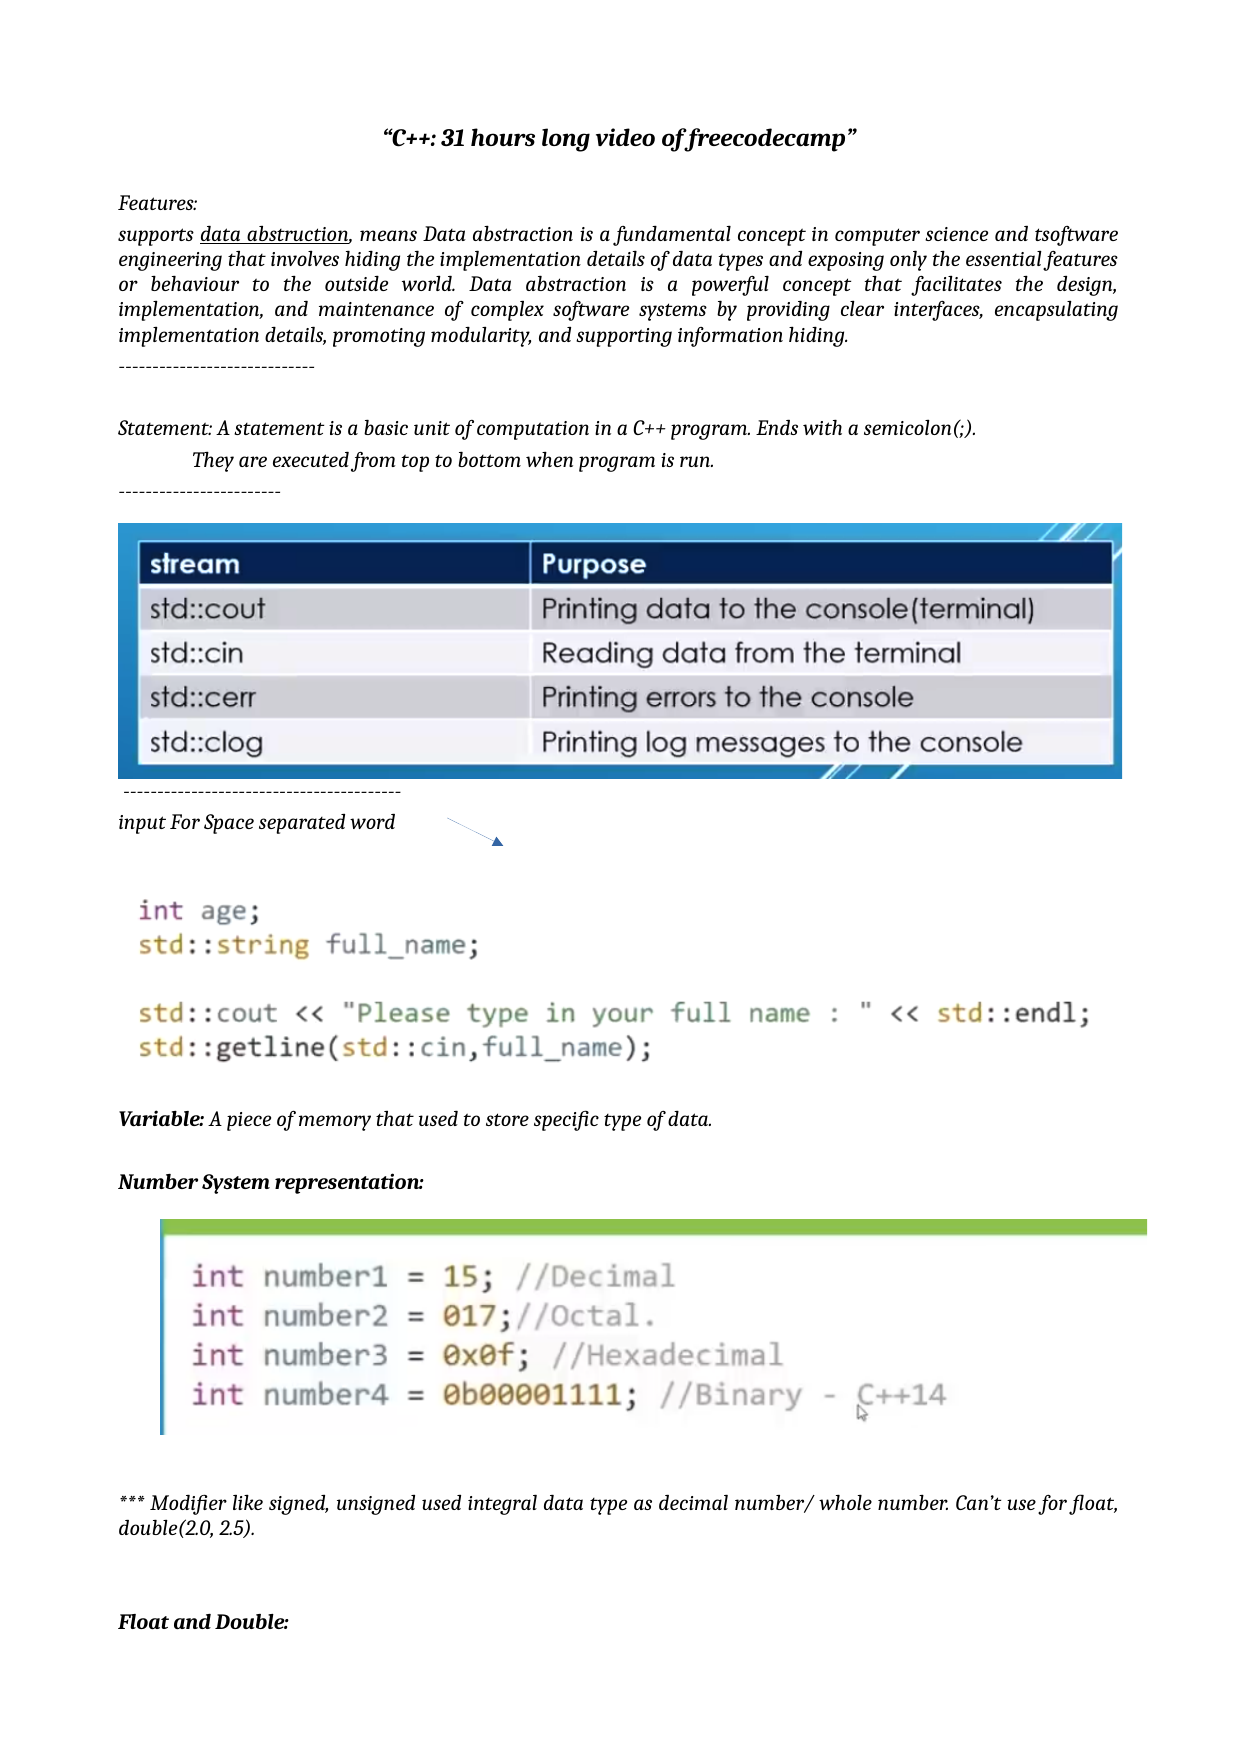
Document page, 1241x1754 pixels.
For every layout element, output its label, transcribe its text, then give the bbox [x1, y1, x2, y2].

text supports data abstruction, means Data abstraction is a fundamental concept in computer science and tsoftware engineering that involves hiding the implementation details of data types and exposing only the essential features or behaviour to the outside world. Data abstraction is a powerful concept that facilitates the design, implementation, and maintenance of complex software systems by providing clear interfaces, encapsulating implementation details, promoting modularity, and supporting information hiding. [118, 221, 1122, 347]
text ----------------------------------------- [118, 510, 1122, 523]
text *** Modifier like signed, unsigned used integral data type as decimal number/ whole number. Can’t use for float, double(2.0, 2.5). [118, 1466, 1122, 1541]
text Number System representation: [118, 1170, 1122, 1195]
text Features: [118, 190, 1122, 215]
text “C++: 31 hours long video of freecodecamp” [118, 124, 1122, 153]
text ----------------------------------------- [118, 779, 1122, 804]
picture [118, 523, 1123, 779]
text Variable: A piece of memory that used to store specific type of data. [118, 1107, 1122, 1132]
text They are executed from top to bottom when program is run. [118, 447, 1122, 472]
text Statement: A statement is a basic unit of computation in a C++ program. Ends with a semicolon(;). [118, 416, 1122, 441]
text Float and Double: [118, 1610, 1122, 1635]
picture [118, 882, 1123, 1076]
text input For Space separated word [118, 810, 1122, 835]
picture [160, 1219, 1148, 1435]
text ------------------------ [118, 478, 1122, 504]
text ----------------------------- [118, 353, 1122, 379]
